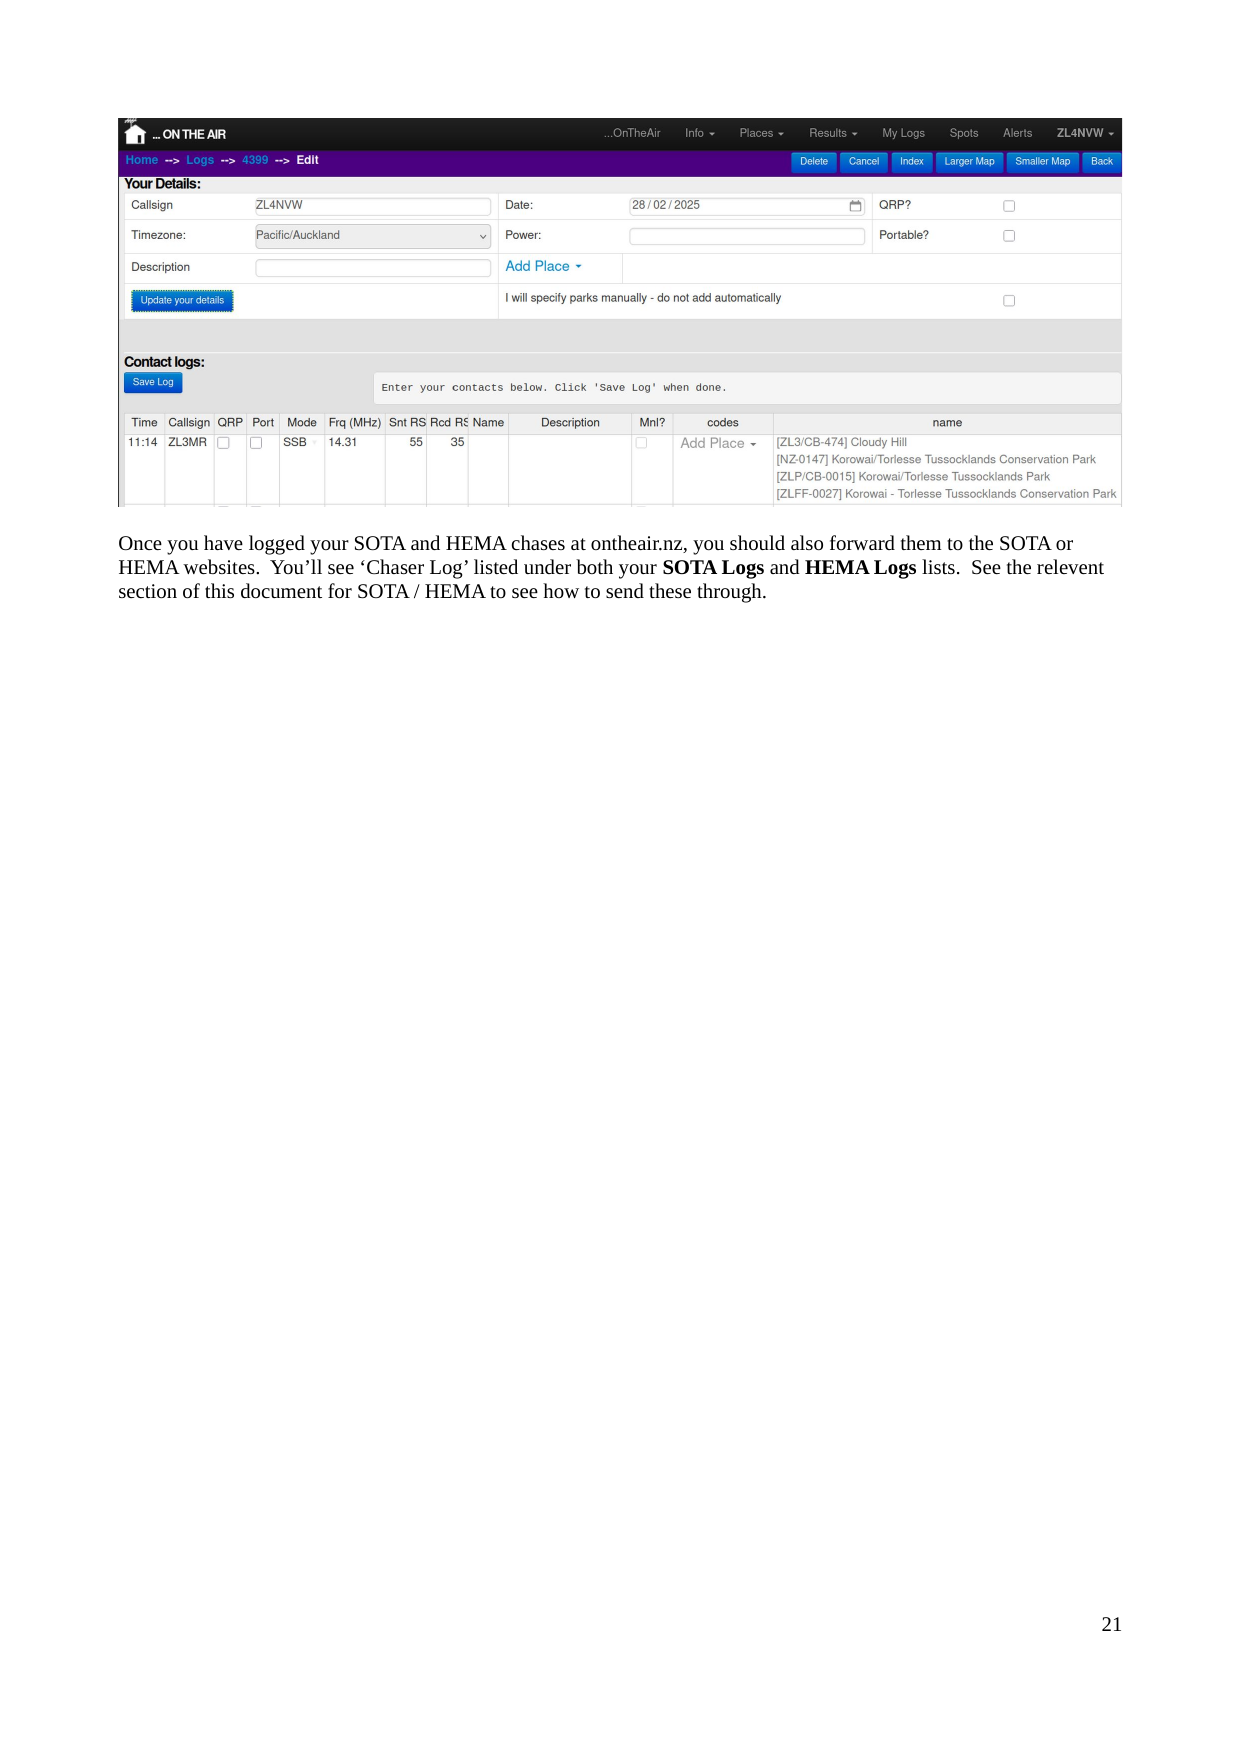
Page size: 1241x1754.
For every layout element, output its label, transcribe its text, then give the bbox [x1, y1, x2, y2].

text Once you have logged your SOTA and HEMA chases at ontheair.nz, you should also forward them to the SOTA or HEMA websites. You’ll see ‘Chaser Log’ listed under both your SOTA Logs and HEMA Logs lists. See the relevent section of this document for SOTA / HEMA to see how to send these through. [118, 531, 1122, 603]
picture [118, 118, 1123, 507]
